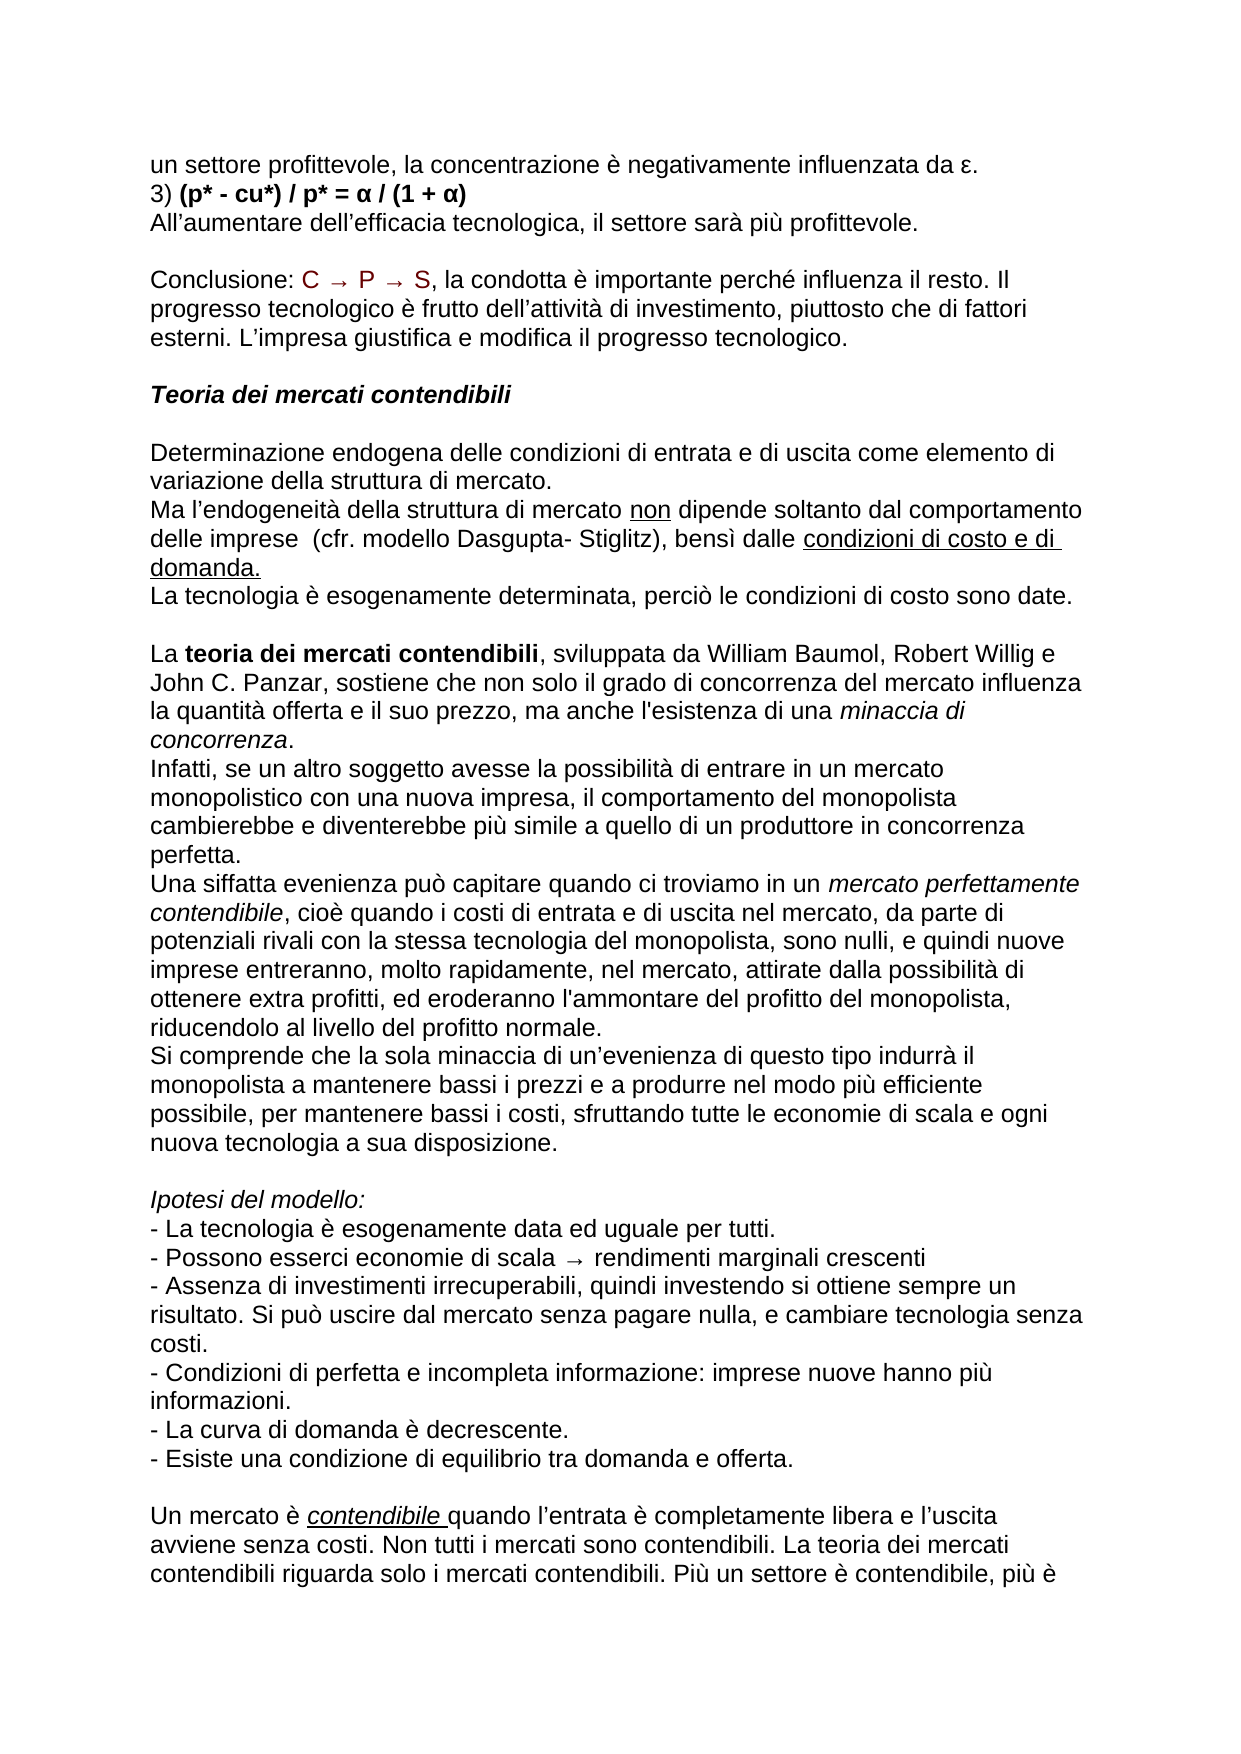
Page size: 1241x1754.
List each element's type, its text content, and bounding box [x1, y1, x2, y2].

text Un mercato è contendibile quando l’entrata è completamente libera e l’uscita avviene senza costi. Non tutti i mercati sono contendibili. La teoria dei mercati contendibili riguarda solo i mercati contendibili. Più un settore è contendibile, più è [150, 1501, 1090, 1587]
text 3) (p* - cu*) / p* = α / (1 + α) [150, 179, 1090, 207]
text - La tecnologia è esogenamente data ed uguale per tutti. [150, 1214, 1090, 1242]
text - Possono esserci economie di scala → rendimenti marginali crescenti [150, 1242, 1090, 1271]
text - Esiste una condizione di equilibrio tra domanda e offerta. [150, 1444, 1090, 1472]
text La tecnologia è esogenamente determinata, perciò le condizioni di costo sono date. [150, 581, 1090, 610]
text Si comprende che la sola minaccia di un’evenienza di questo tipo indurrà il monopolista a mantenere bassi i prezzi e a produrre nel modo più efficiente possibile, per mantenere bassi i costi, sfruttando tutte le economie di scala e ogni nuova tecnologia a sua disposizione. [150, 1041, 1090, 1156]
text Ma l’endogeneità della struttura di mercato non dipende soltanto dal comportamento delle imprese (cfr. modello Dasgupta- Stiglitz), bensì dalle condizioni di costo e di domanda. [150, 495, 1090, 581]
text un settore profittevole, la concentrazione è negativamente influenzata da ε. [150, 150, 1090, 179]
text - La curva di domanda è decrescente. [150, 1415, 1090, 1444]
text Ipotesi del modello: [150, 1185, 1090, 1214]
text Una siffatta evenienza può capitare quando ci troviamo in un mercato perfettamente contendibile, cioè quando i costi di entrata e di uscita nel mercato, da parte di potenziali rivali con la stessa tecnologia del monopolista, sono nulli, e quindi nuove imprese entreranno, molto rapidamente, nel mercato, attirate dalla possibilità di ottenere extra profitti, ed eroderanno l'ammontare del profitto del monopolista, riducendolo al livello del profitto normale. [150, 869, 1090, 1041]
text La teoria dei mercati contendibili, sviluppata da William Baumol, Robert Willig e John C. Panzar, sostiene che non solo il grado di concorrenza del mercato influenza la quantità offerta e il suo prezzo, ma anche l'esistenza di una minaccia di concorrenza. [150, 639, 1090, 754]
text Conclusione: C → P → S, la condotta è importante perché influenza il resto. Il progresso tecnologico è frutto dell’attività di investimento, piuttosto che di fattori esterni. L’impresa giustifica e modifica il progresso tecnologico. [150, 265, 1090, 351]
text Teoria dei mercati contendibili [150, 380, 1090, 409]
text Infatti, se un altro soggetto avesse la possibilità di entrare in un mercato monopolistico con una nuova impresa, il comportamento del monopolista cambierebbe e diventerebbe più simile a quello di un produttore in concorrenza perfetta. [150, 754, 1090, 869]
text Determinazione endogena delle condizioni di entrata e di uscita come elemento di variazione della struttura di mercato. [150, 437, 1090, 495]
text All’aumentare dell’efficacia tecnologica, il settore sarà più profittevole. [150, 207, 1090, 236]
text - Assenza di investimenti irrecuperabili, quindi investendo si ottiene sempre un risultato. Si può uscire dal mercato senza pagare nulla, e cambiare tecnologia senza costi. [150, 1271, 1090, 1357]
text - Condizioni di perfetta e incompleta informazione: imprese nuove hanno più informazioni. [150, 1357, 1090, 1415]
